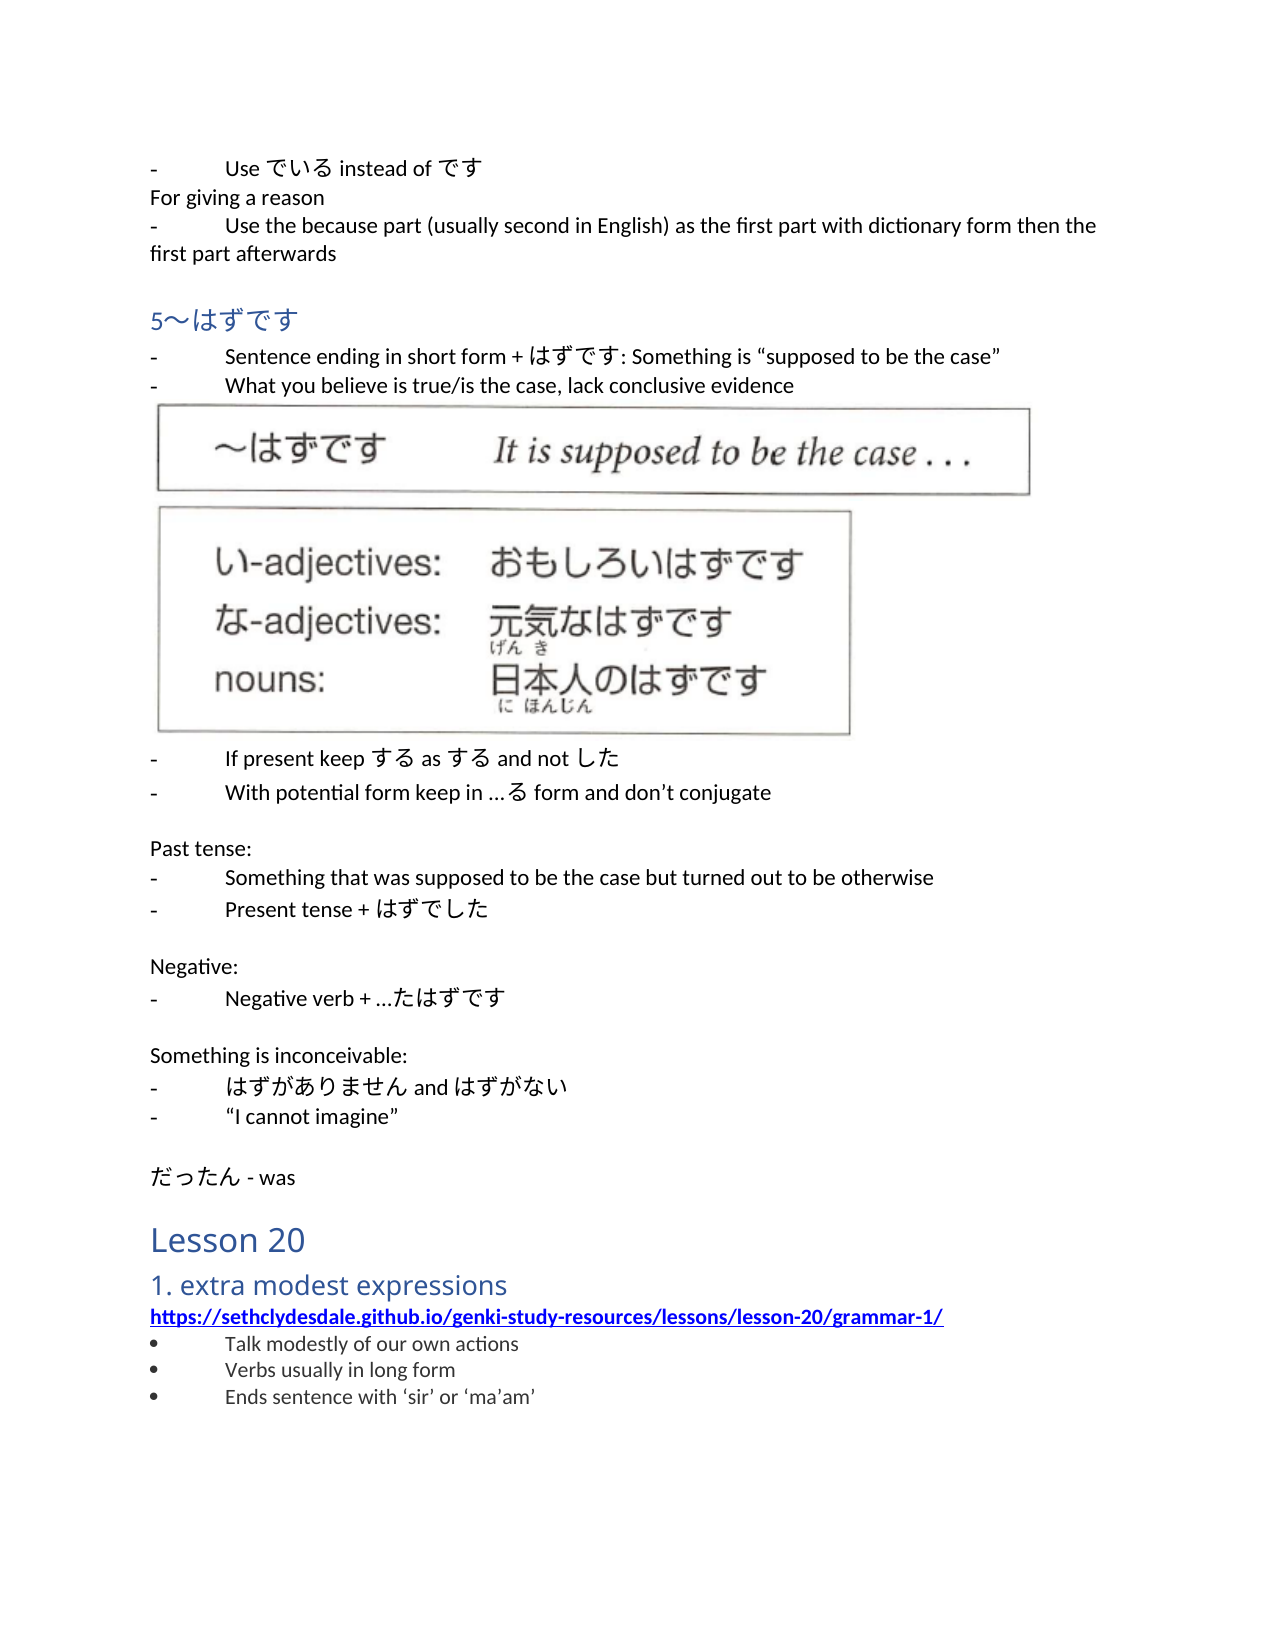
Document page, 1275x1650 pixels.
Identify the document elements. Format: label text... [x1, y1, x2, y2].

picture [150, 399, 1039, 741]
list Something that was supposed to be the case but turned out to be otherwise [150, 863, 1125, 891]
list With potential form keep in ...る form and don’t conjugate [150, 773, 1125, 807]
text Past tense: [150, 834, 1125, 863]
list Negative verb + …たはずです [150, 980, 1125, 1013]
list Ends sentence with ‘sir’ or ‘ma’am’ [150, 1383, 1125, 1410]
list Sentence ending in short form + はずです: Something is “supposed to be the case” [150, 338, 1125, 371]
list What you believe is true/is the case, lack conclusive evidence [150, 371, 1125, 399]
text だったん - was [150, 1158, 1125, 1192]
text Something is inconceivable: [150, 1041, 1125, 1069]
text For giving a reason [150, 183, 1125, 211]
list Use the because part (usually second in English) as the first part with dictionary form then the first part afterwards [150, 211, 1125, 267]
list はずがありません and はずがない [150, 1069, 1125, 1102]
subtitle 5～はずです [150, 299, 1125, 338]
list Verbs usually in long form [150, 1356, 1125, 1383]
list “I cannot imagine” [150, 1102, 1125, 1130]
list Talk modestly of our own actions [150, 1330, 1125, 1356]
list Use でいる instead of です [150, 149, 1125, 183]
subtitle Lesson 20 [150, 1217, 1125, 1262]
text Negative: [150, 952, 1125, 980]
list Present tense + はずでした [150, 891, 1125, 924]
text https://sethclydesdale.github.io/genki-study-resources/lessons/lesson-20/grammar-1/ [150, 1303, 1125, 1330]
list If present keep する as する and not した [150, 740, 1125, 773]
subtitle 1. extra modest expressions [150, 1266, 1125, 1303]
